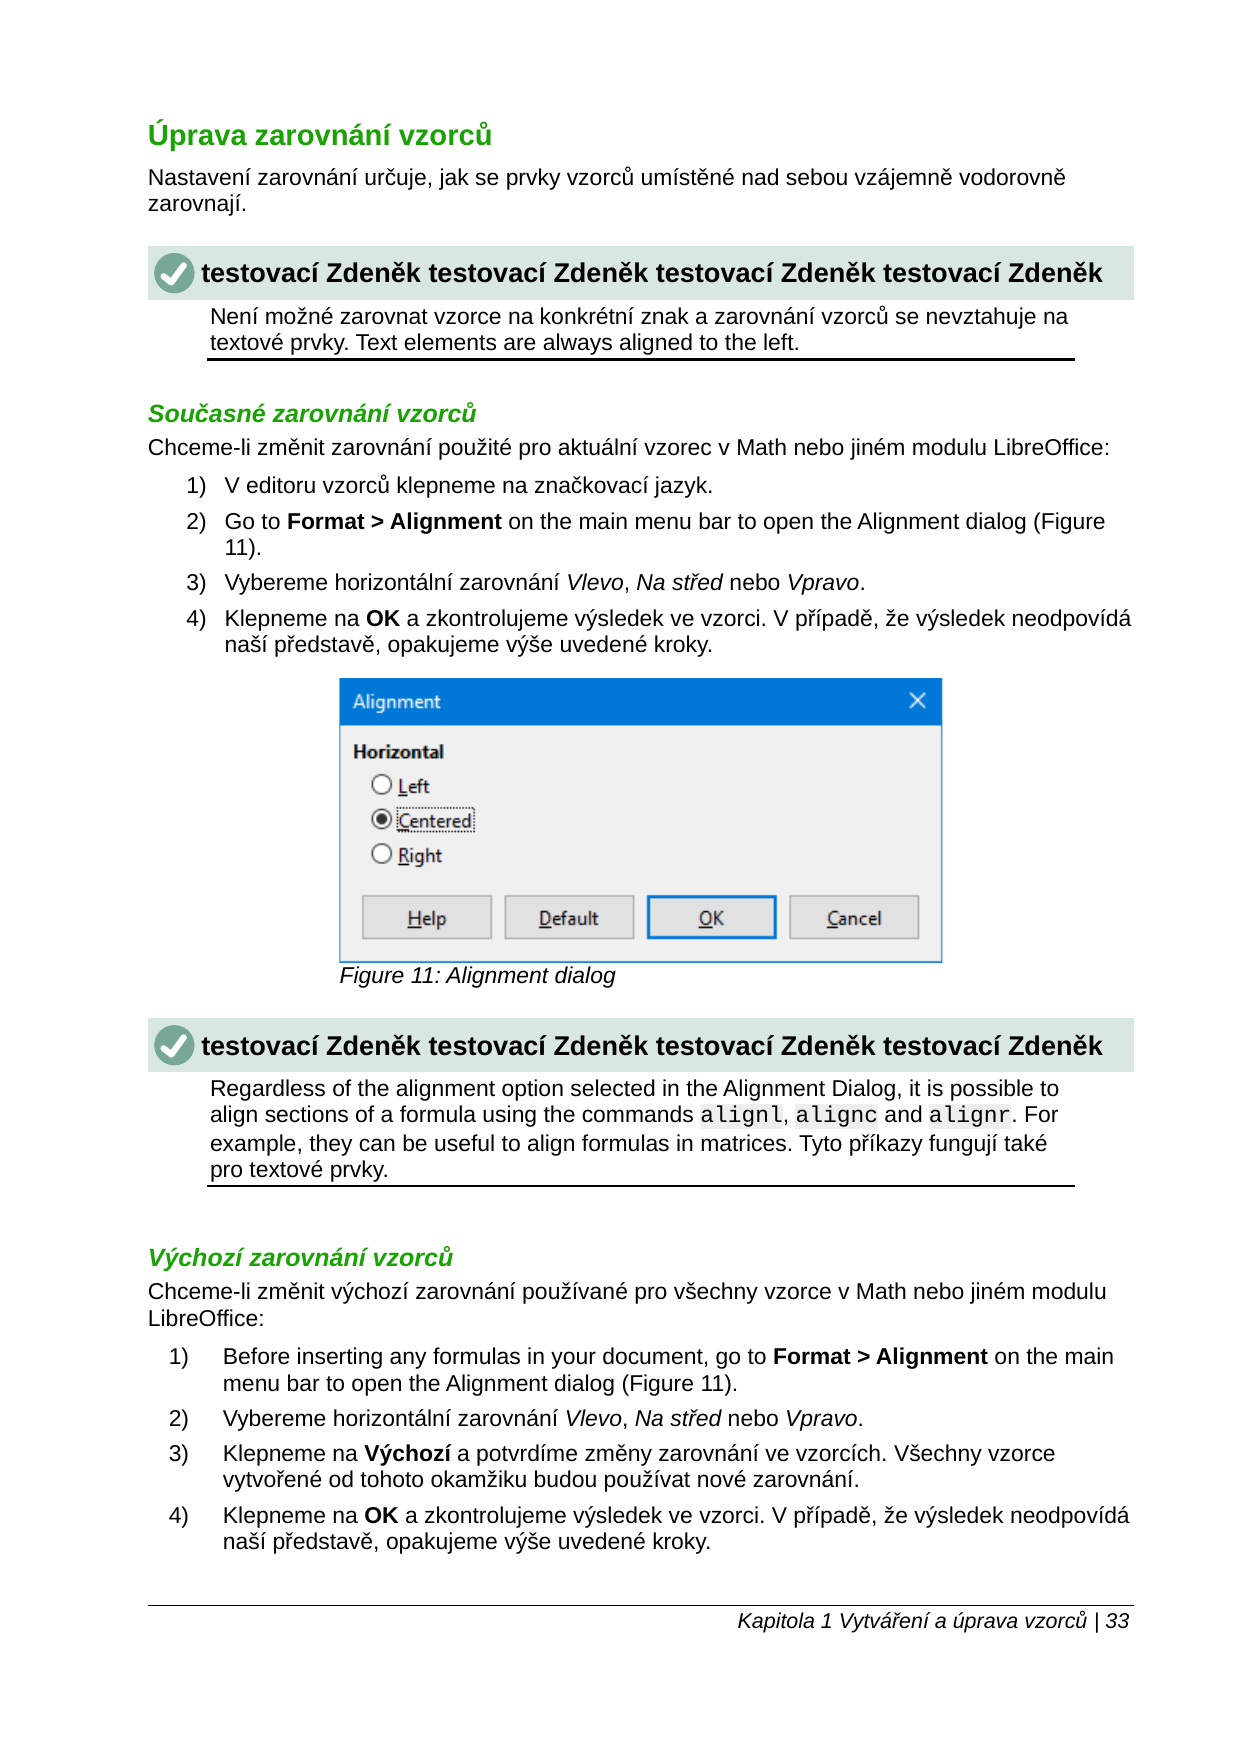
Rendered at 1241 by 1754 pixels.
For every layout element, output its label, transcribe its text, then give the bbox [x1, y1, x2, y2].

list Before inserting any formulas in your document, go to Format > Alignment on the main menu bar to open the Alignment dialog (Figure 11). [189, 1343, 1134, 1396]
list Vybereme horizontální zarovnání Vlevo, Na střed nebo Vpravo. [189, 1405, 1134, 1431]
list Klepneme na OK a zkontrolujeme výsledek ve vzorci. V případě, že výsledek neodpovídá naší představě, opakujeme výše uvedené kroky. [189, 1502, 1134, 1554]
text Nastavení zarovnání určuje, jak se prvky vzorců umístěné nad sebou vzájemně vodorovně zarovnají. [148, 163, 1134, 216]
list Klepneme na OK a zkontrolujeme výsledek ve vzorci. V případě, že výsledek neodpovídá naší představě, opakujeme výše uvedené kroky. [207, 604, 1134, 657]
list Vybereme horizontální zarovnání Vlevo, Na střed nebo Vpravo. [207, 569, 1134, 596]
text Není možné zarovnat vzorce na konkrétní znak a zarovnání vzorců se nevztahuje na textové prvky. Text elements are always aligned to the left. [207, 300, 1075, 358]
list V editoru vzorců klepneme na značkovací jazyk. [207, 472, 1134, 499]
text Figure 11: Alignment dialog [339, 963, 942, 989]
subtitle testovací Zdeněk testovací Zdeněk testovací Zdeněk testovací Zdeněk [148, 1018, 1134, 1072]
text Regardless of the alignment option selected in the Alignment Dialog, it is possible to align sections of a formula using the commands alignl, alignc and alignr. For example, they can be useful to align formulas in matrices. Tyto příkazy fungují také pro textové prvky. [207, 1072, 1075, 1185]
subtitle Výchozí zarovnání vzorců [148, 1243, 1134, 1272]
list Klepneme na Výchozí a potvrdíme změny zarovnání ve vzorcích. Všechny vzorce vytvořené od tohoto okamžiku budou používat nové zarovnání. [189, 1440, 1134, 1493]
text Chceme-li změnit zarovnání použité pro aktuální vzorec v Math nebo jiném modulu LibreOffice: [148, 434, 1134, 460]
subtitle Současné zarovnání vzorců [148, 399, 1134, 428]
subtitle testovací Zdeněk testovací Zdeněk testovací Zdeněk testovací Zdeněk [148, 246, 1134, 300]
picture [339, 678, 943, 963]
subtitle Úprava zarovnání vzorců [148, 118, 1134, 152]
list Go to Format > Alignment on the main menu bar to open the Alignment dialog (Figure 11). [207, 508, 1134, 560]
text Chceme-li změnit výchozí zarovnání používané pro všechny vzorce v Math nebo jiném modulu LibreOffice: [148, 1278, 1134, 1331]
